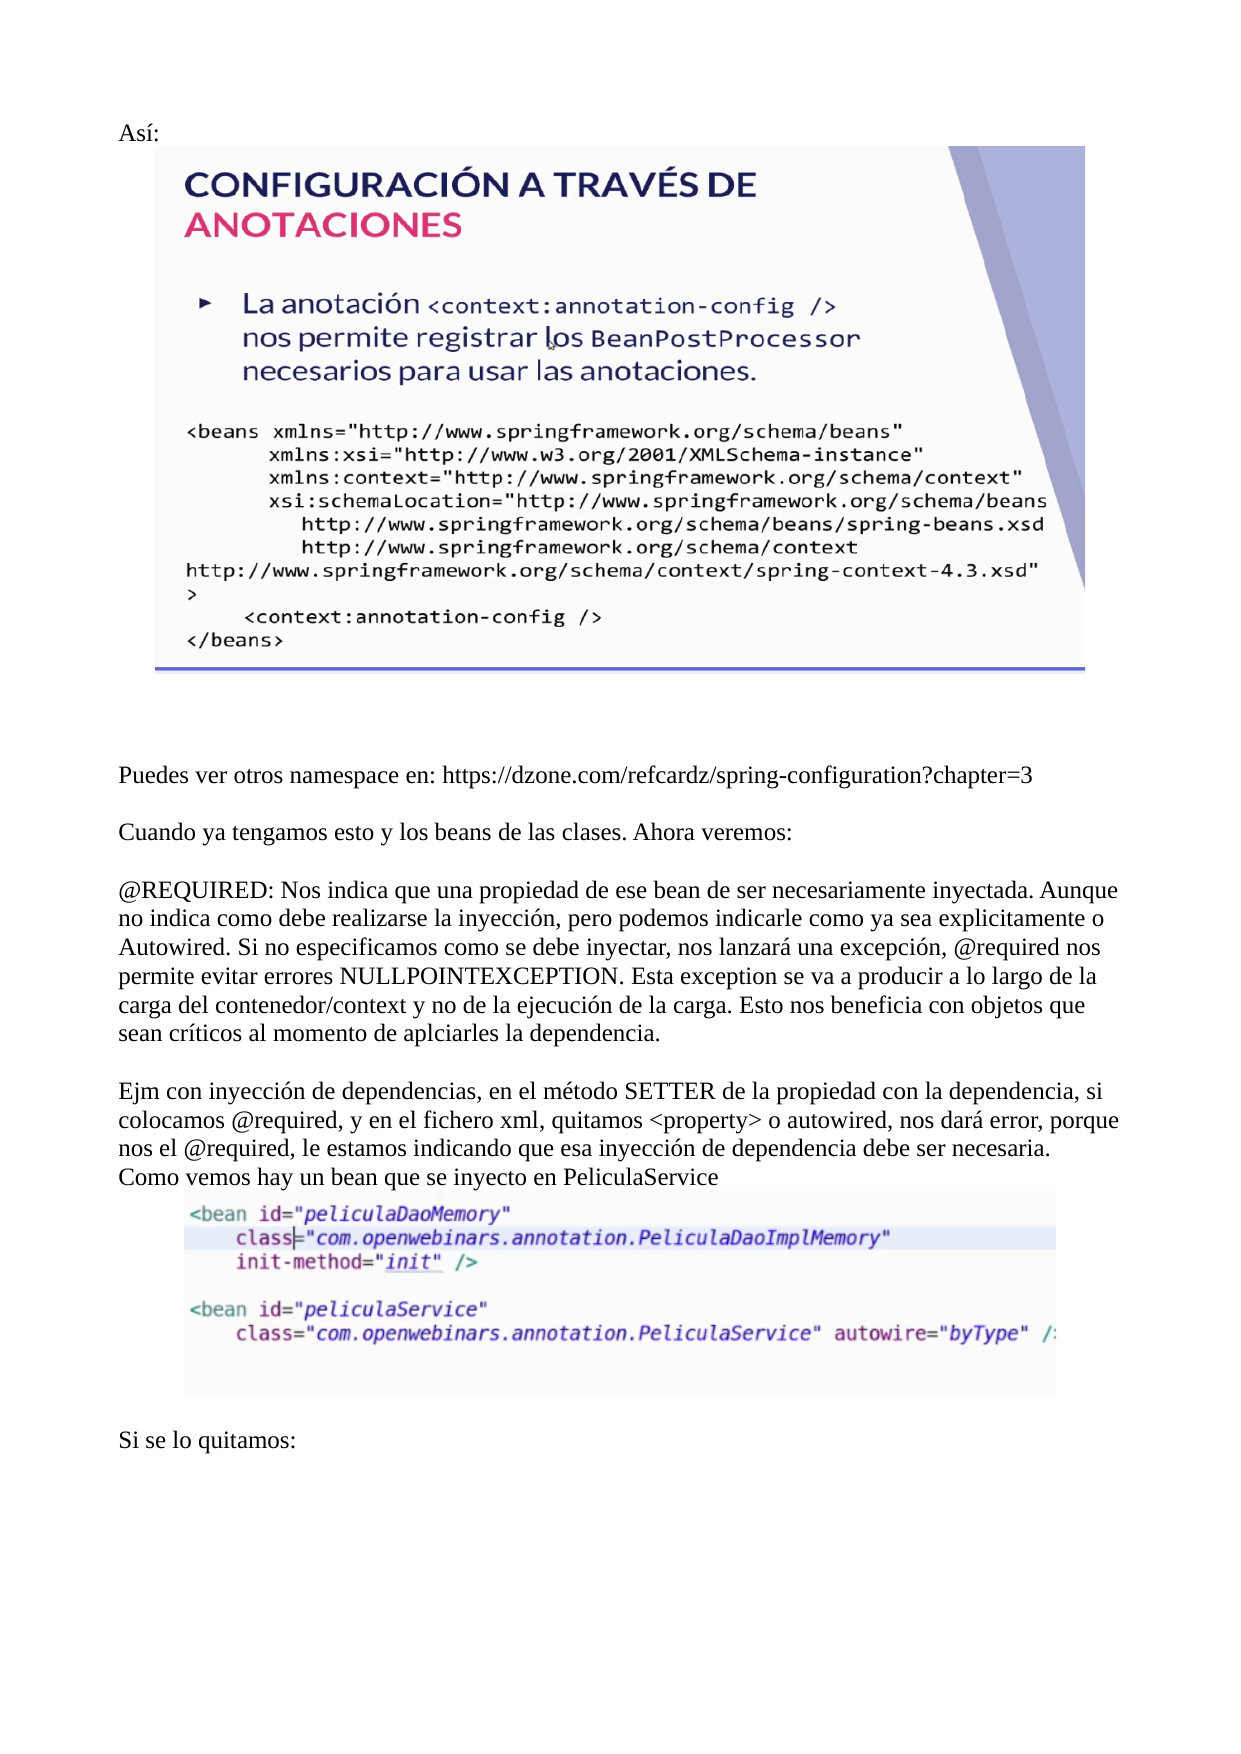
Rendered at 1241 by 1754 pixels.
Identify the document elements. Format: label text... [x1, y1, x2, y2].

text Como vemos hay un bean que se inyecto en PeliculaService [118, 1162, 1122, 1191]
text Cuando ya tengamos esto y los beans de las clases. Ahora veremos: [118, 817, 1122, 846]
text Si se lo quitamos: [118, 1425, 1122, 1454]
text Así: [118, 118, 1122, 147]
text Puedes ver otros namespace en: https://dzone.com/refcardz/spring-configuration?chapter=3 [118, 760, 1122, 788]
text @REQUIRED: Nos indica que una propiedad de ese bean de ser necesariamente inyectada. Aunque no indica como debe realizarse la inyección, pero podemos indicarle como ya sea explicitamente o Autowired. Si no especificamos como se debe inyectar, nos lanzará una excepción, @required nos permite evitar errores NULLPOINTEXCEPTION. Esta exception se va a producir a lo largo de la carga del contenedor/context y no de la ejecución de la carga. Esto nos beneficia con objetos que sean críticos al momento de aplciarles la dependencia. [118, 875, 1122, 1047]
text Ejm con inyección de dependencias, en el método SETTER de la propiedad con la dependencia, si colocamos @required, y en el fichero xml, quitamos <property> o autowired, nos dará error, porque nos el @required, le estamos indicando que esa inyección de dependencia debe ser necesaria. [118, 1076, 1122, 1162]
